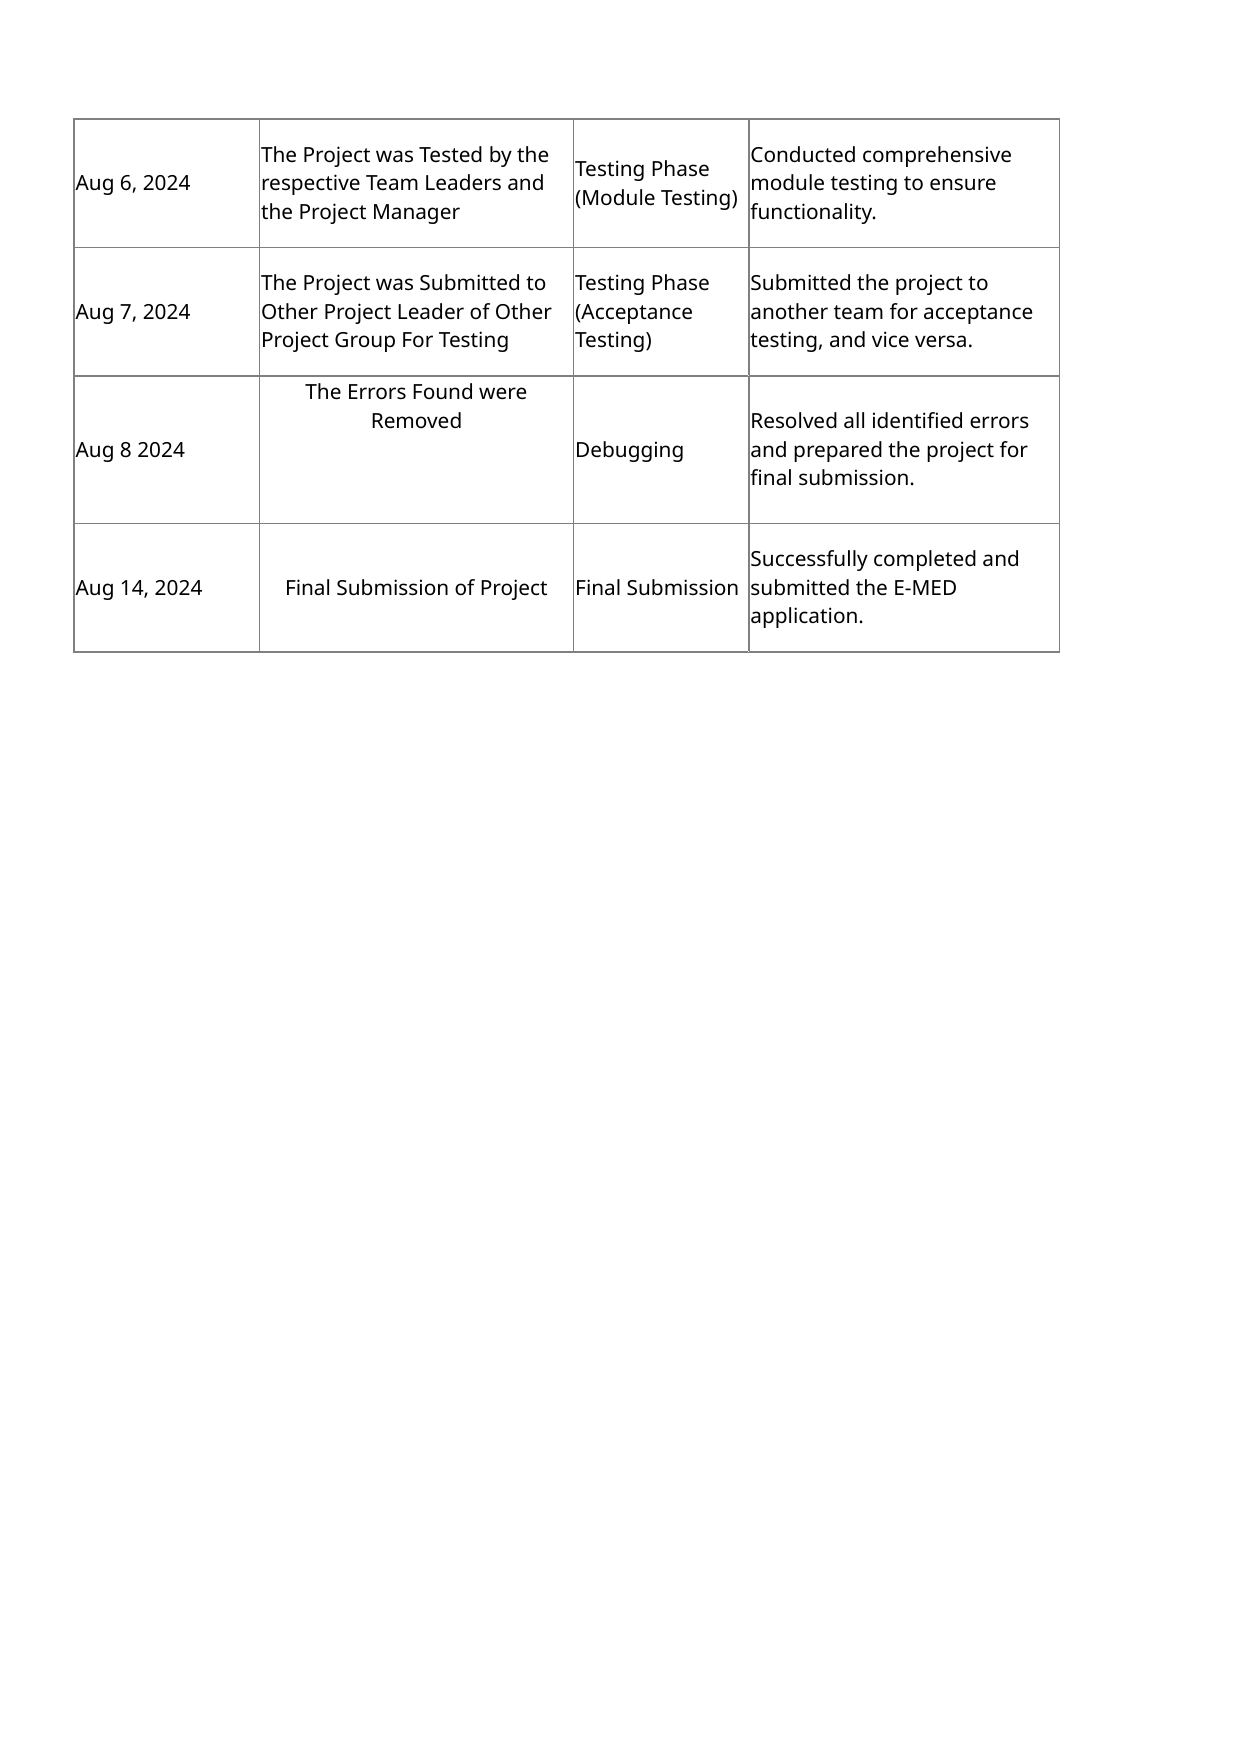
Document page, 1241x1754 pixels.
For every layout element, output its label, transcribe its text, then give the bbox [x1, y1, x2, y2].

table_cell The Errors Found were Removed [260, 377, 573, 523]
table_cell Aug 14, 2024 [75, 524, 259, 651]
table_cell Testing Phase (Acceptance Testing) [574, 248, 748, 375]
table_cell Final Submission of Project [260, 524, 573, 651]
table_cell Successfully completed and submitted the E-MED application. [750, 524, 1059, 651]
table_cell Submitted the project to another team for acceptance testing, and vice versa. [750, 248, 1059, 375]
table_cell Debugging [574, 377, 748, 523]
table_cell Aug 7, 2024 [75, 248, 259, 375]
table_cell Final Submission [574, 524, 748, 651]
table_cell Aug 8 2024 [75, 377, 259, 523]
table_cell Aug 6, 2024 [75, 120, 259, 247]
table_cell Testing Phase (Module Testing) [574, 120, 748, 247]
table_cell Conducted comprehensive module testing to ensure functionality. [750, 120, 1059, 247]
table_cell The Project was Tested by the respective Team Leaders and the Project Manager [260, 120, 573, 247]
table_cell Resolved all identified errors and prepared the project for final submission. [750, 377, 1059, 523]
table_cell The Project was Submitted to Other Project Leader of Other Project Group For Testing [260, 248, 573, 375]
